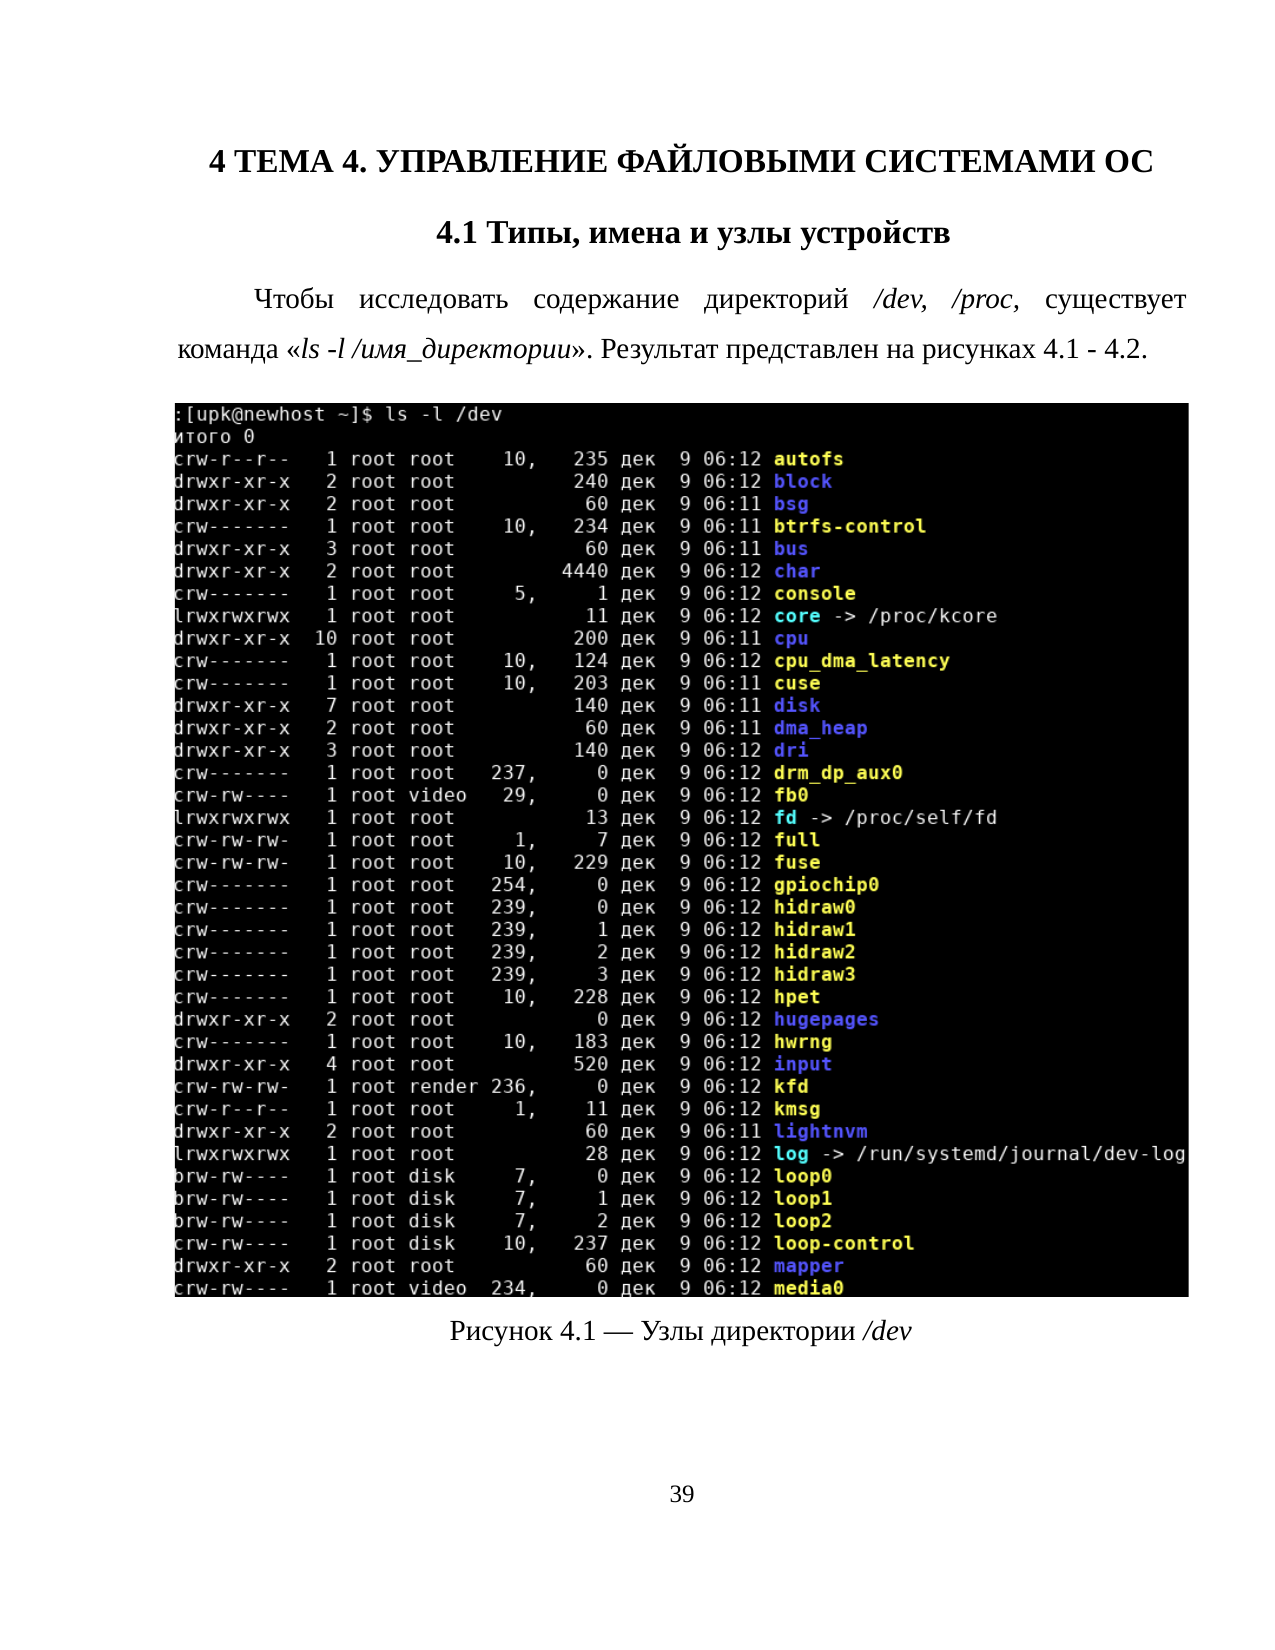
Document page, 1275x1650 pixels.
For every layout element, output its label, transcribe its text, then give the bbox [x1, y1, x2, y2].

text Рисунок 4.1 — Узлы директории /dev [177, 1297, 1186, 1346]
text Чтобы исследовать содержание директорий /dev, /proc, существует команда «ls -l /имя_директории». Результат представлен на рисунках 4.1 - 4.2. [177, 281, 1186, 365]
picture [174, 403, 1189, 1297]
subtitle 4.1 Типы, имена и узлы устройств [436, 212, 1186, 251]
subtitle 4 ТЕМА 4. УПРАВЛЕНИЕ ФАЙЛОВЫМИ СИСТЕМАМИ ОС [177, 142, 1186, 180]
